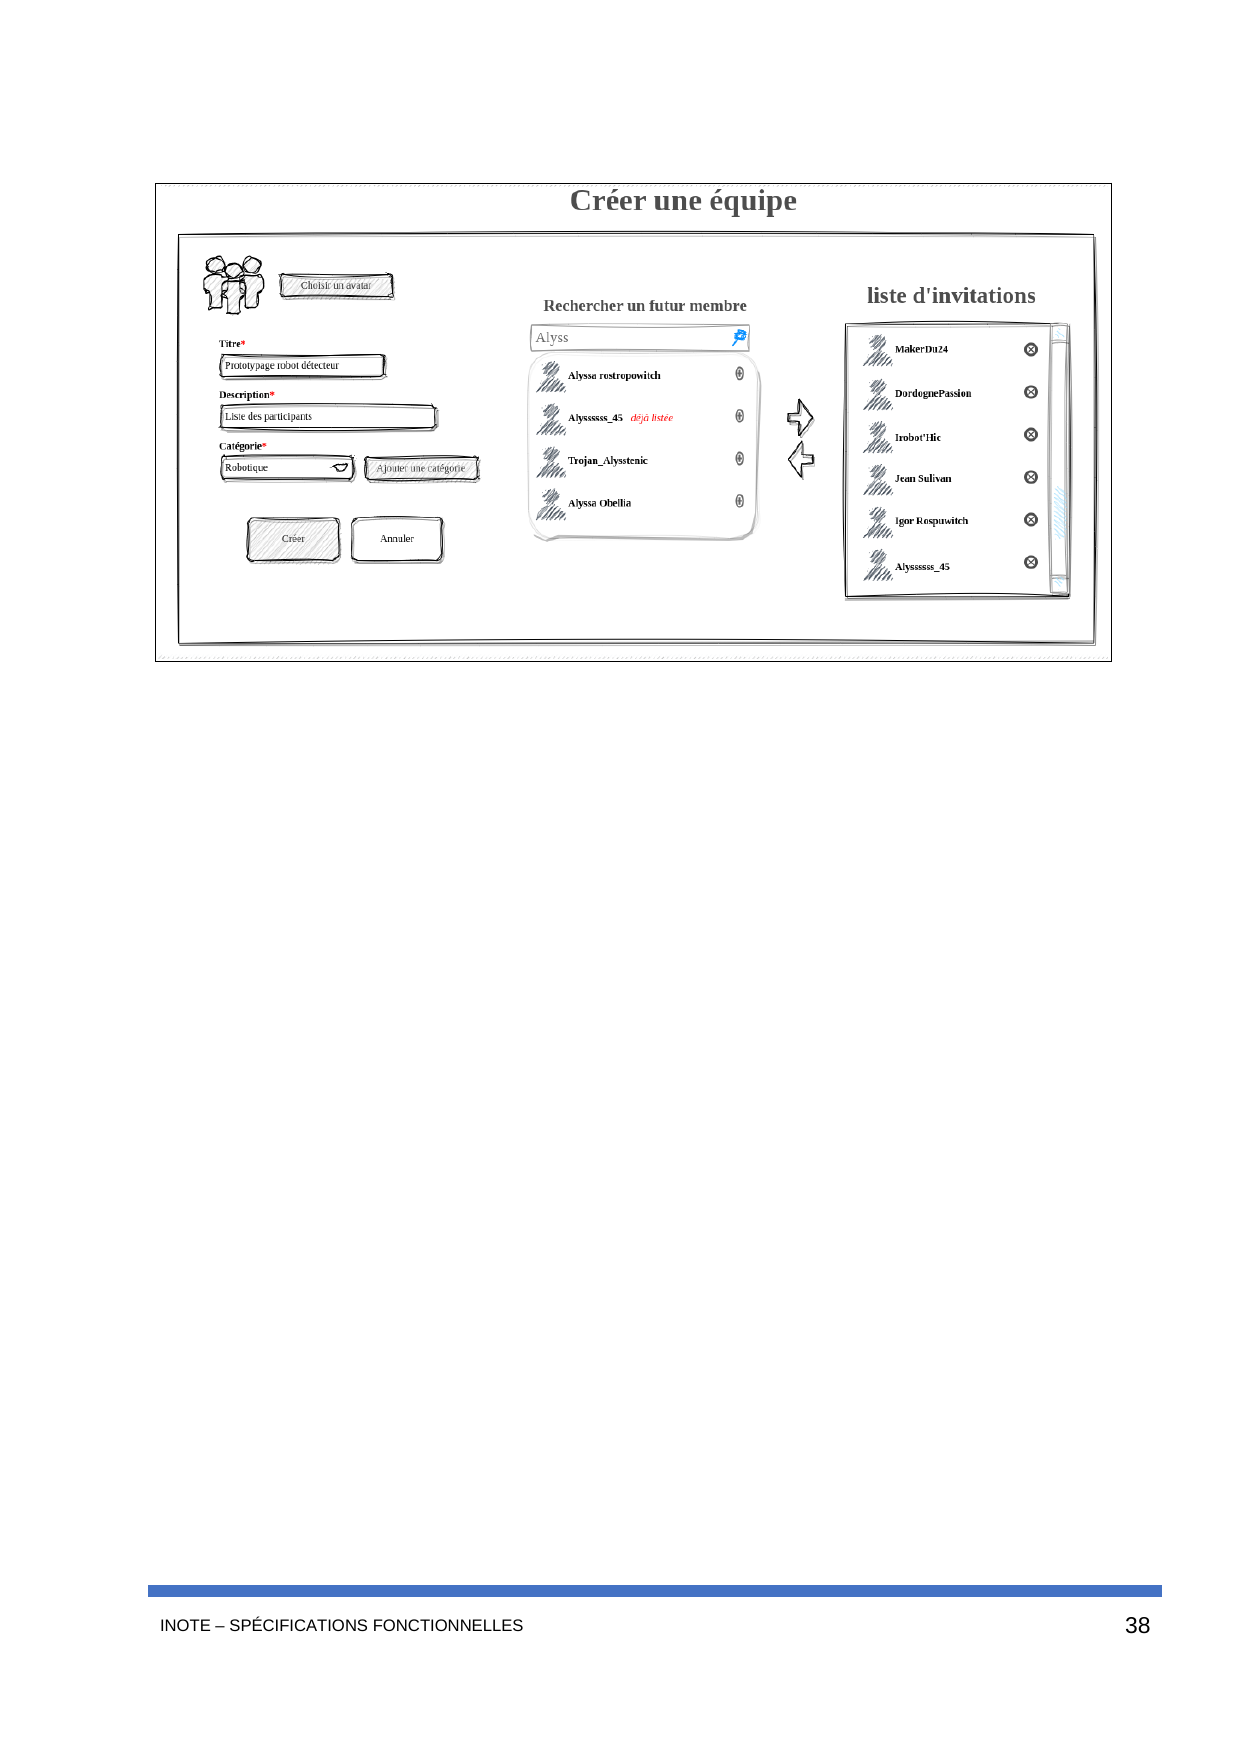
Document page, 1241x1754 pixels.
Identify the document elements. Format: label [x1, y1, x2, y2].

picture [158, 185, 1108, 659]
